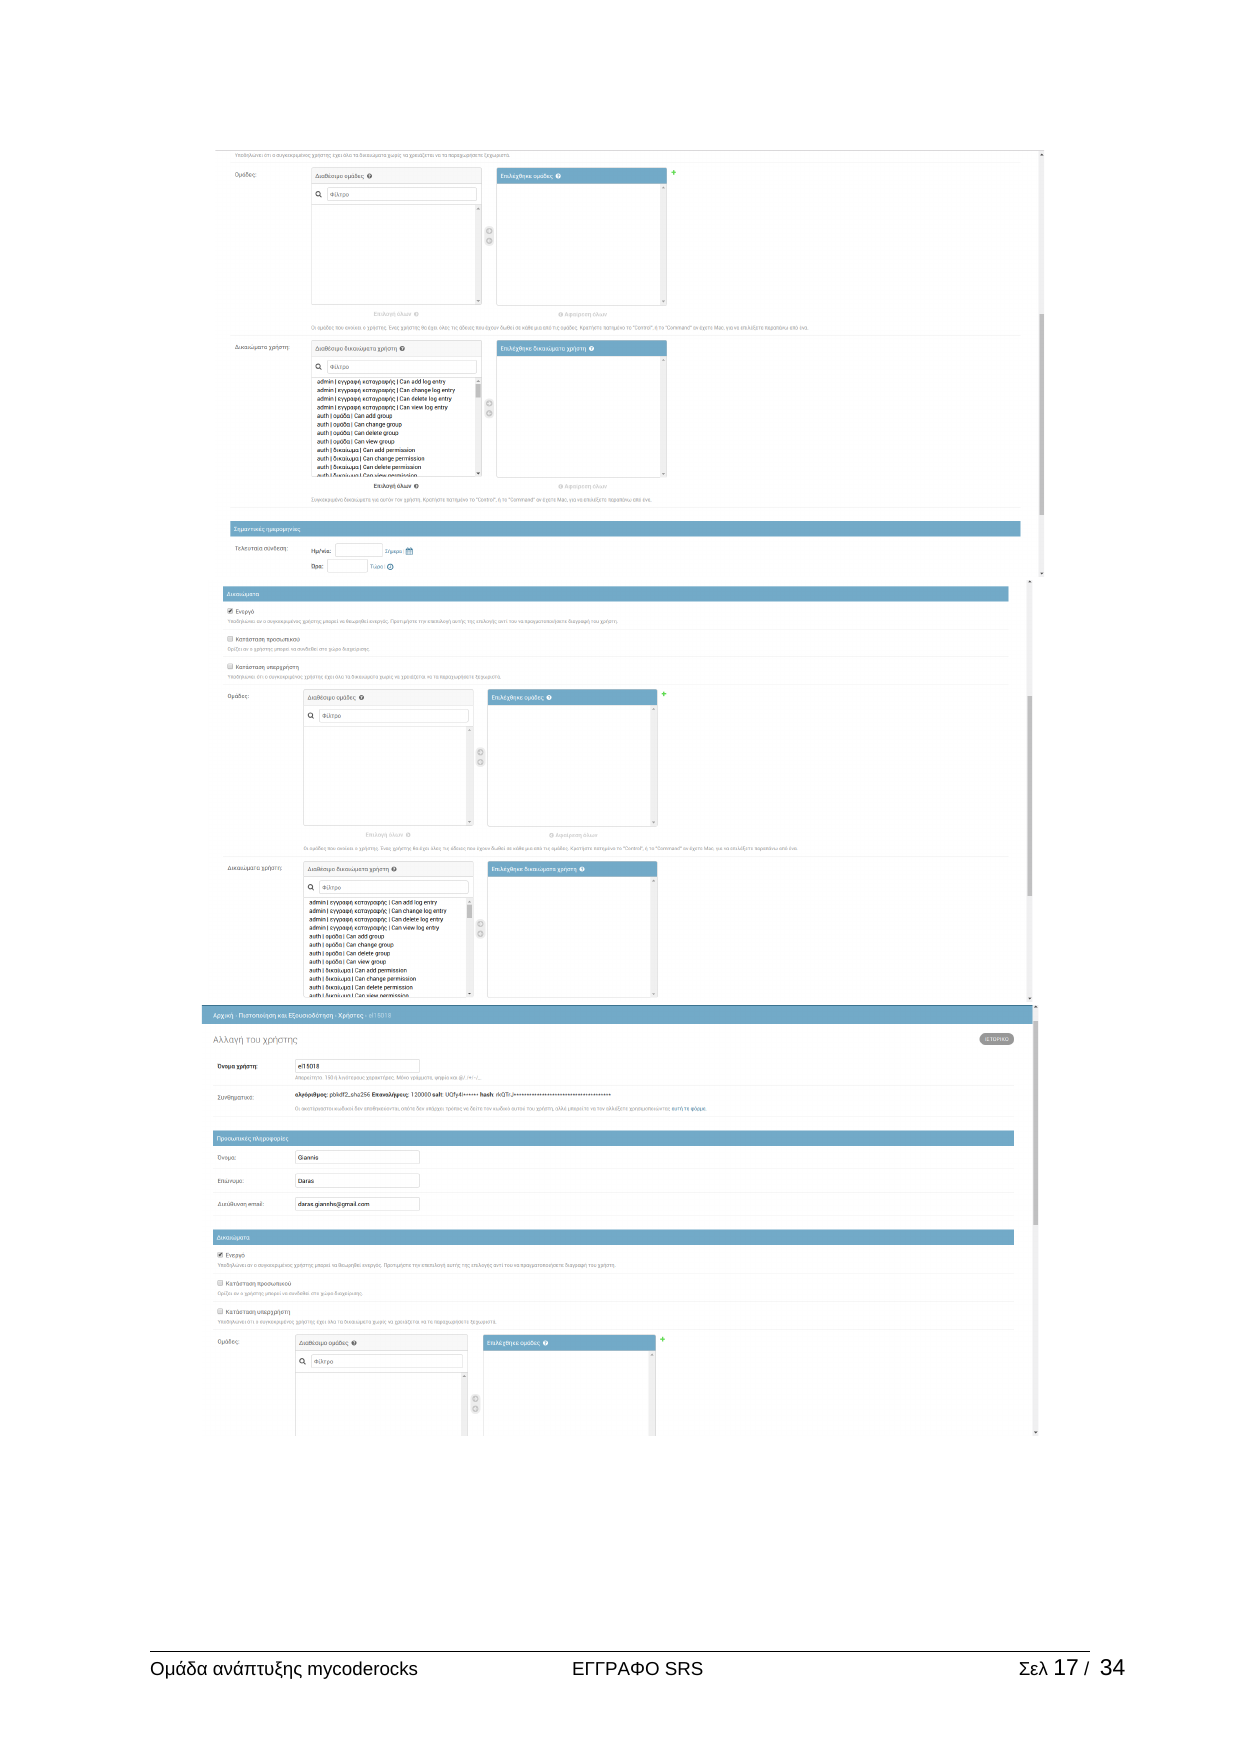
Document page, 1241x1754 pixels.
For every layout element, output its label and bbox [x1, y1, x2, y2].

picture [201, 1005, 1039, 1436]
picture [208, 580, 1033, 1002]
picture [215, 150, 1045, 577]
